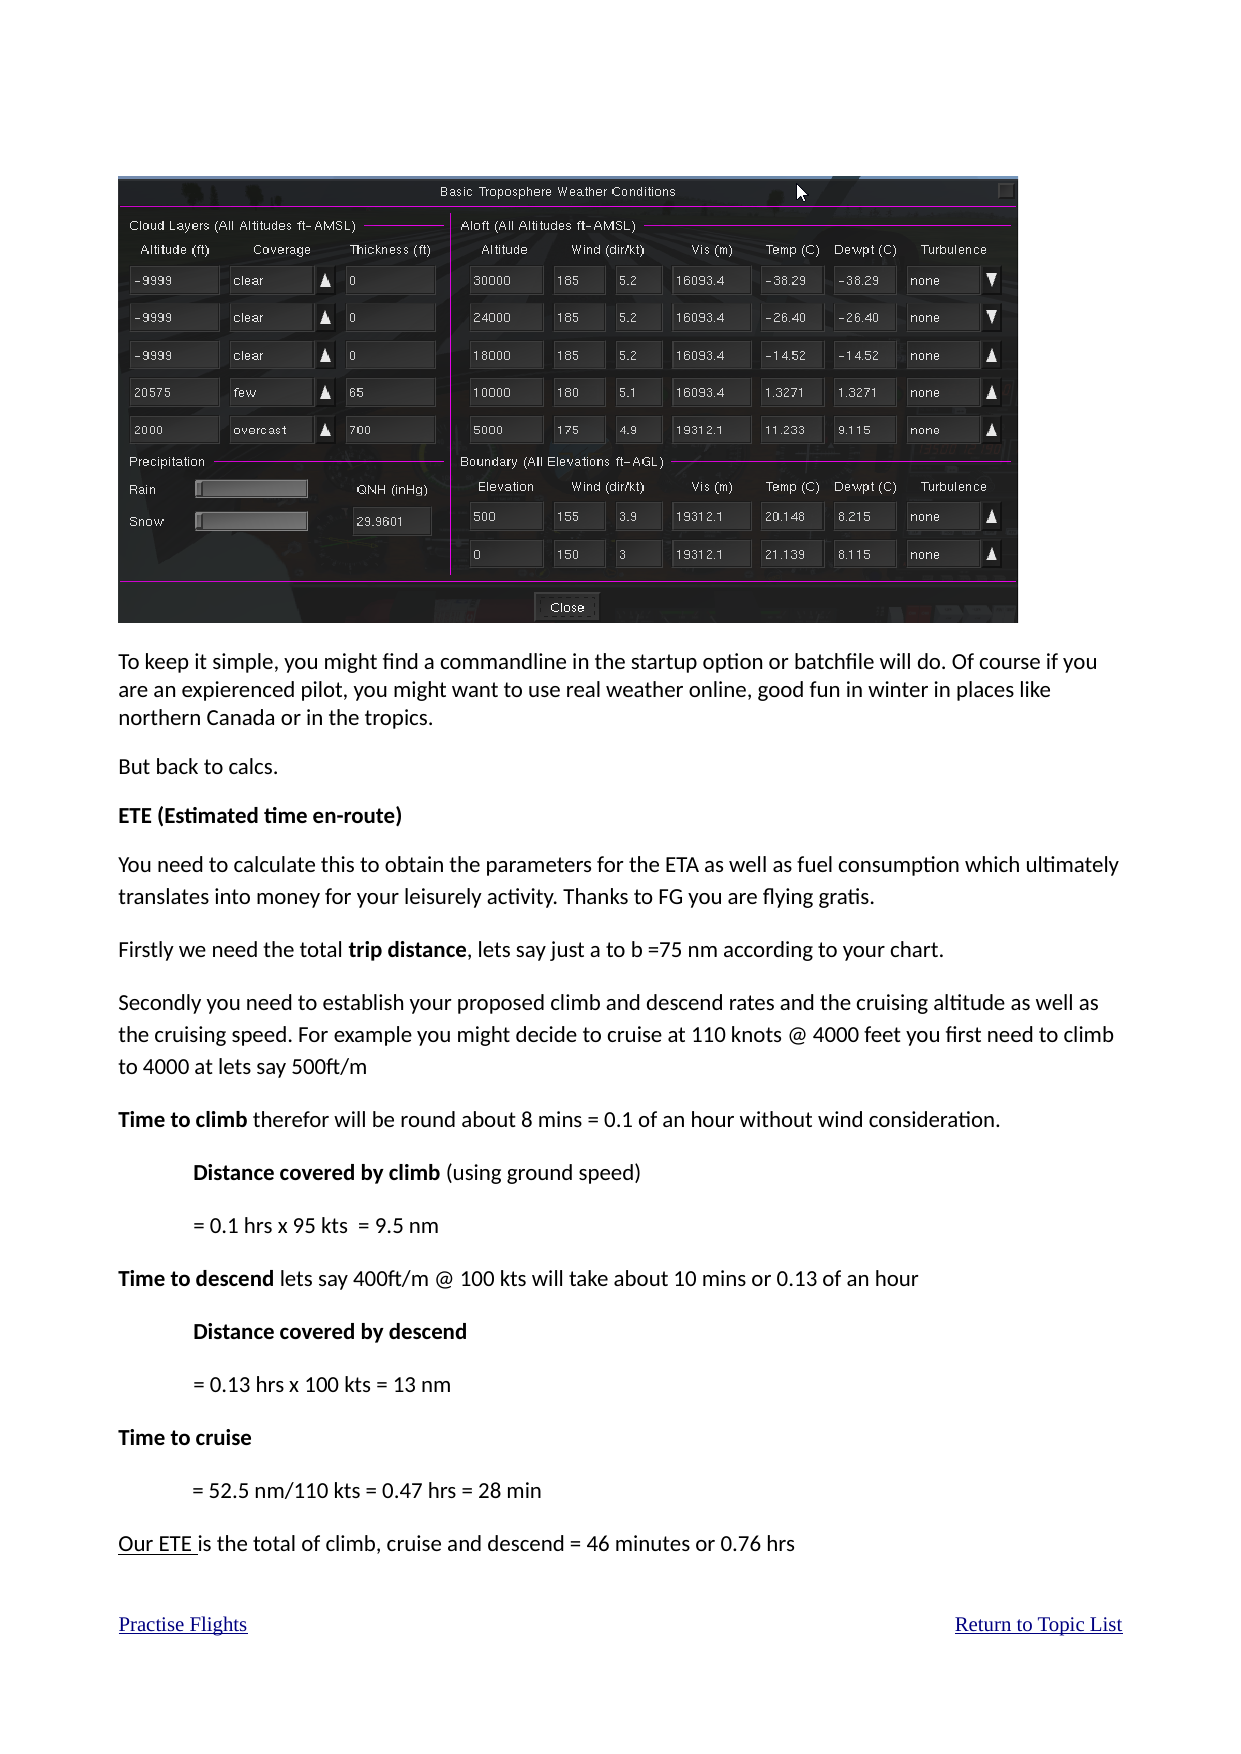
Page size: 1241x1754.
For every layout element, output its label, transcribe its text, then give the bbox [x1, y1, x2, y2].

text Our ETE is the total of climb, cruise and descend = 46 minutes or 0.76 hrs [118, 1529, 1122, 1558]
text = 0.1 hrs x 95 kts = 9.5 nm [193, 1211, 1122, 1239]
text Distance covered by climb (using ground speed) [193, 1158, 1122, 1186]
text Time to descend lets say 400ft/m @ 100 kts will take about 10 mins or 0.13 of an hour [118, 1264, 1122, 1292]
text = 0.13 hrs x 100 kts = 13 nm [193, 1371, 1122, 1398]
text You need to calculate this to obtain the parameters for the ETA as well as fuel consumption which ultimately translates into money for your leisurely activity. Thanks to FG you are flying gratis. [118, 850, 1122, 910]
text Distance covered by descend [193, 1317, 1122, 1346]
picture [118, 176, 1019, 623]
text [1019, 176, 1122, 622]
text Firstly we need the total trip distance, lets say just a to b =75 nm according to your chart. [118, 935, 1122, 963]
text = 52.5 nm/110 kts = 0.47 hrs = 28 min [118, 1477, 1122, 1504]
text To keep it simple, you might find a commandline in the startup option or batchfile will do. Of course if you are an expierenced pilot, you might want to use real weather online, good fun in winter in places like northern Canada or in the tropics. [118, 647, 1122, 731]
text Time to climb therefor will be round about 8 mins = 0.1 of an hour without wind consideration. [118, 1105, 1122, 1133]
text But back to calcs. [118, 752, 1122, 780]
text Secondly you need to establish your proposed climb and descend rates and the cruising altitude as well as the cruising speed. For example you might decide to cruise at 110 knots @ 4000 feet you first need to climb to 4000 at lets say 500ft/m [118, 988, 1122, 1080]
text ETE (Estimated time en-route) [118, 801, 1122, 829]
text Time to cruise [118, 1423, 1122, 1452]
